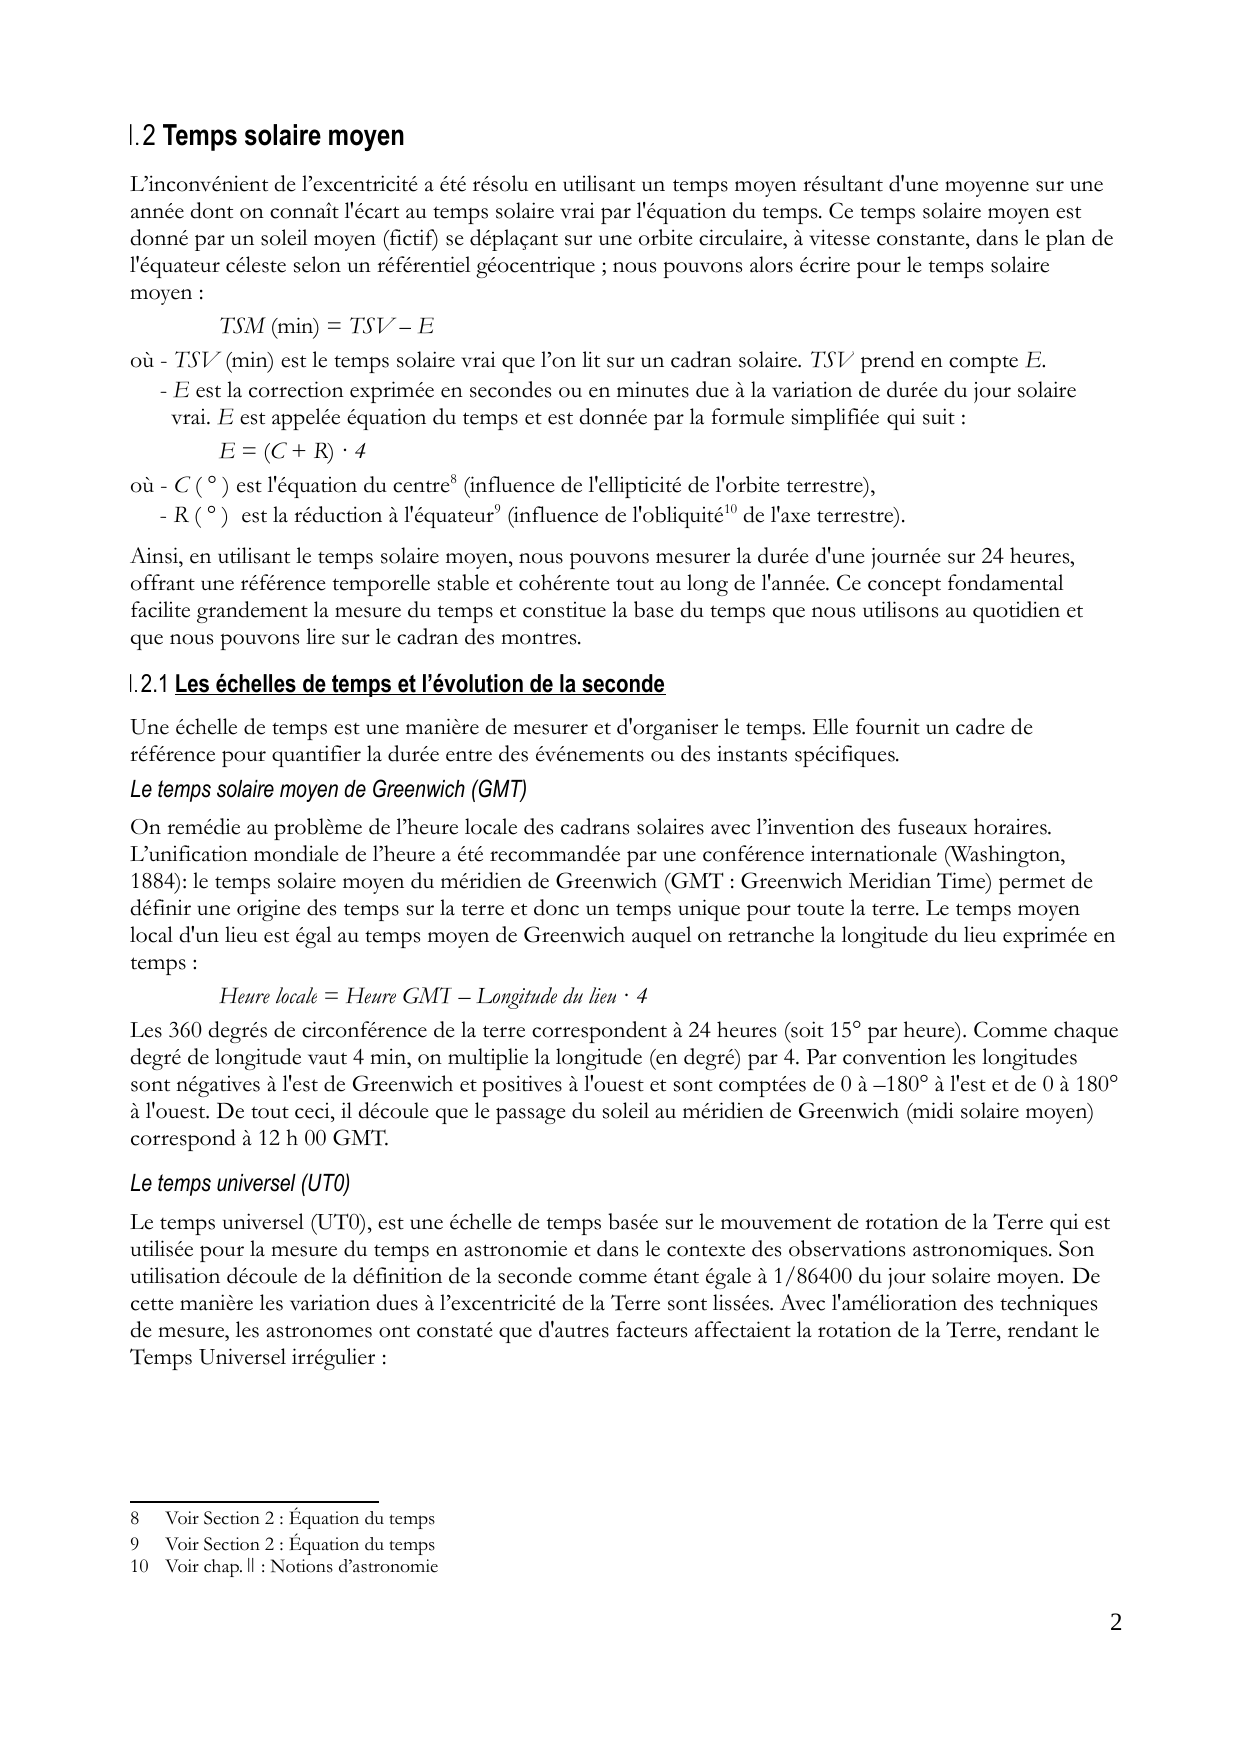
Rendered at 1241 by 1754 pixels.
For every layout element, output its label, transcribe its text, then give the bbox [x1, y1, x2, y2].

text On remédie au problème de l’heure locale des cadrans solaires avec l’invention des fuseaux horaires. [130, 814, 1122, 841]
text où - C ( ° ) est l'équation du centre (influence de l'ellipticité de l'orbite terrestre), [130, 472, 1122, 498]
subtitle I.2 Temps solaire moyen [130, 118, 1122, 153]
text I.2.1 Les échelles de temps et l’évolution de la seconde [130, 669, 1122, 699]
text Le temps solaire moyen de Greenwich (GMT) [130, 774, 1122, 802]
text Heure locale = Heure GMT – Longitude du lieu · 4 [218, 983, 1122, 1010]
text Le temps universel (UT0), est une échelle de temps basée sur le mouvement de rotation de la Terre qui est utilisée pour la mesure du temps en astronomie et dans le contexte des observations astronomiques. Son utilisation découle de la définition de la seconde comme étant égale à 1/86400 du jour solaire moyen. De cette manière les variation dues à l’excentricité de la Terre sont lissées. Avec l'amélioration des techniques de mesure, les astronomes ont constaté que d'autres facteurs affectaient la rotation de la Terre, rendant le Temps Universel irrégulier : [130, 1209, 1122, 1371]
text Une échelle de temps est une manière de mesurer et d'organiser le temps. Elle fournit un cadre de référence pour quantifier la durée entre des événements ou des instants spécifiques. [130, 713, 1122, 767]
text Ainsi, en utilisant le temps solaire moyen, nous pouvons mesurer la durée d'une journée sur 24 heures, offrant une référence temporelle stable et cohérente tout au long de l'année. Ce concept fondamental facilite grandement la mesure du temps et constitue la base du temps que nous utilisons au quotidien et que nous pouvons lire sur le cadran des montres. [130, 543, 1122, 651]
text où - TSV (min) est le temps solaire vrai que l’on lit sur un cadran solaire. TSV prend en compte E. [130, 347, 1122, 373]
text - E est la correction exprimée en secondes ou en minutes due à la variation de durée du jour solaire vrai. E est appelée équation du temps et est donnée par la formule simplifiée qui suit : [159, 376, 1122, 430]
subtitle L’inconvénient de l’excentricité a été résolu en utilisant un temps moyen résultant d'une moyenne sur une année dont on connaît l'écart au temps solaire vrai par l'équation du temps. Ce temps solaire moyen est donné par un soleil moyen (fictif) se déplaçant sur une orbite circulaire, à vitesse constante, dans le plan de l'équateur céleste selon un référentiel géocentrique ; nous pouvons alors écrire pour le temps solaire moyen : [130, 171, 1122, 305]
text Voir Section 2 : équation du temps [130, 1508, 1122, 1530]
text E = (C + R) · 4 [218, 437, 1122, 464]
text TSM (min) = TSV – E [218, 312, 1122, 339]
text - R ( ° ) est la réduction à l'équateur (influence de l'obliquité de l'axe terrestre). [159, 501, 1122, 528]
text Le temps universel (UT0) [130, 1169, 1122, 1197]
text Voir Section 2 : équation du temps [130, 1533, 1122, 1555]
text L’unification mondiale de l’heure a été recommandée par une conférence internationale (Washington, 1884): le temps solaire moyen du méridien de Greenwich (GMT : Greenwich Meridian Time) permet de définir une origine des temps sur la terre et donc un temps unique pour toute la terre. Le temps moyen local d'un lieu est égal au temps moyen de Greenwich auquel on retranche la longitude du lieu exprimée en temps : [130, 841, 1122, 976]
text Les 360 degrés de circonférence de la terre correspondent à 24 heures (soit 15° par heure). Comme chaque degré de longitude vaut 4 min, on multiplie la longitude (en degré) par 4. Par convention les longitudes sont négatives à l'est de Greenwich et positives à l'ouest et sont comptées de 0 à –180° à l'est et de 0 à 180° à l'ouest. De tout ceci, il découle que le passage du soleil au méridien de Greenwich (midi solaire moyen) correspond à 12 h 00 GMT. [130, 1017, 1122, 1152]
text Voir chap. II : Notions d’astronomie [130, 1555, 1122, 1577]
